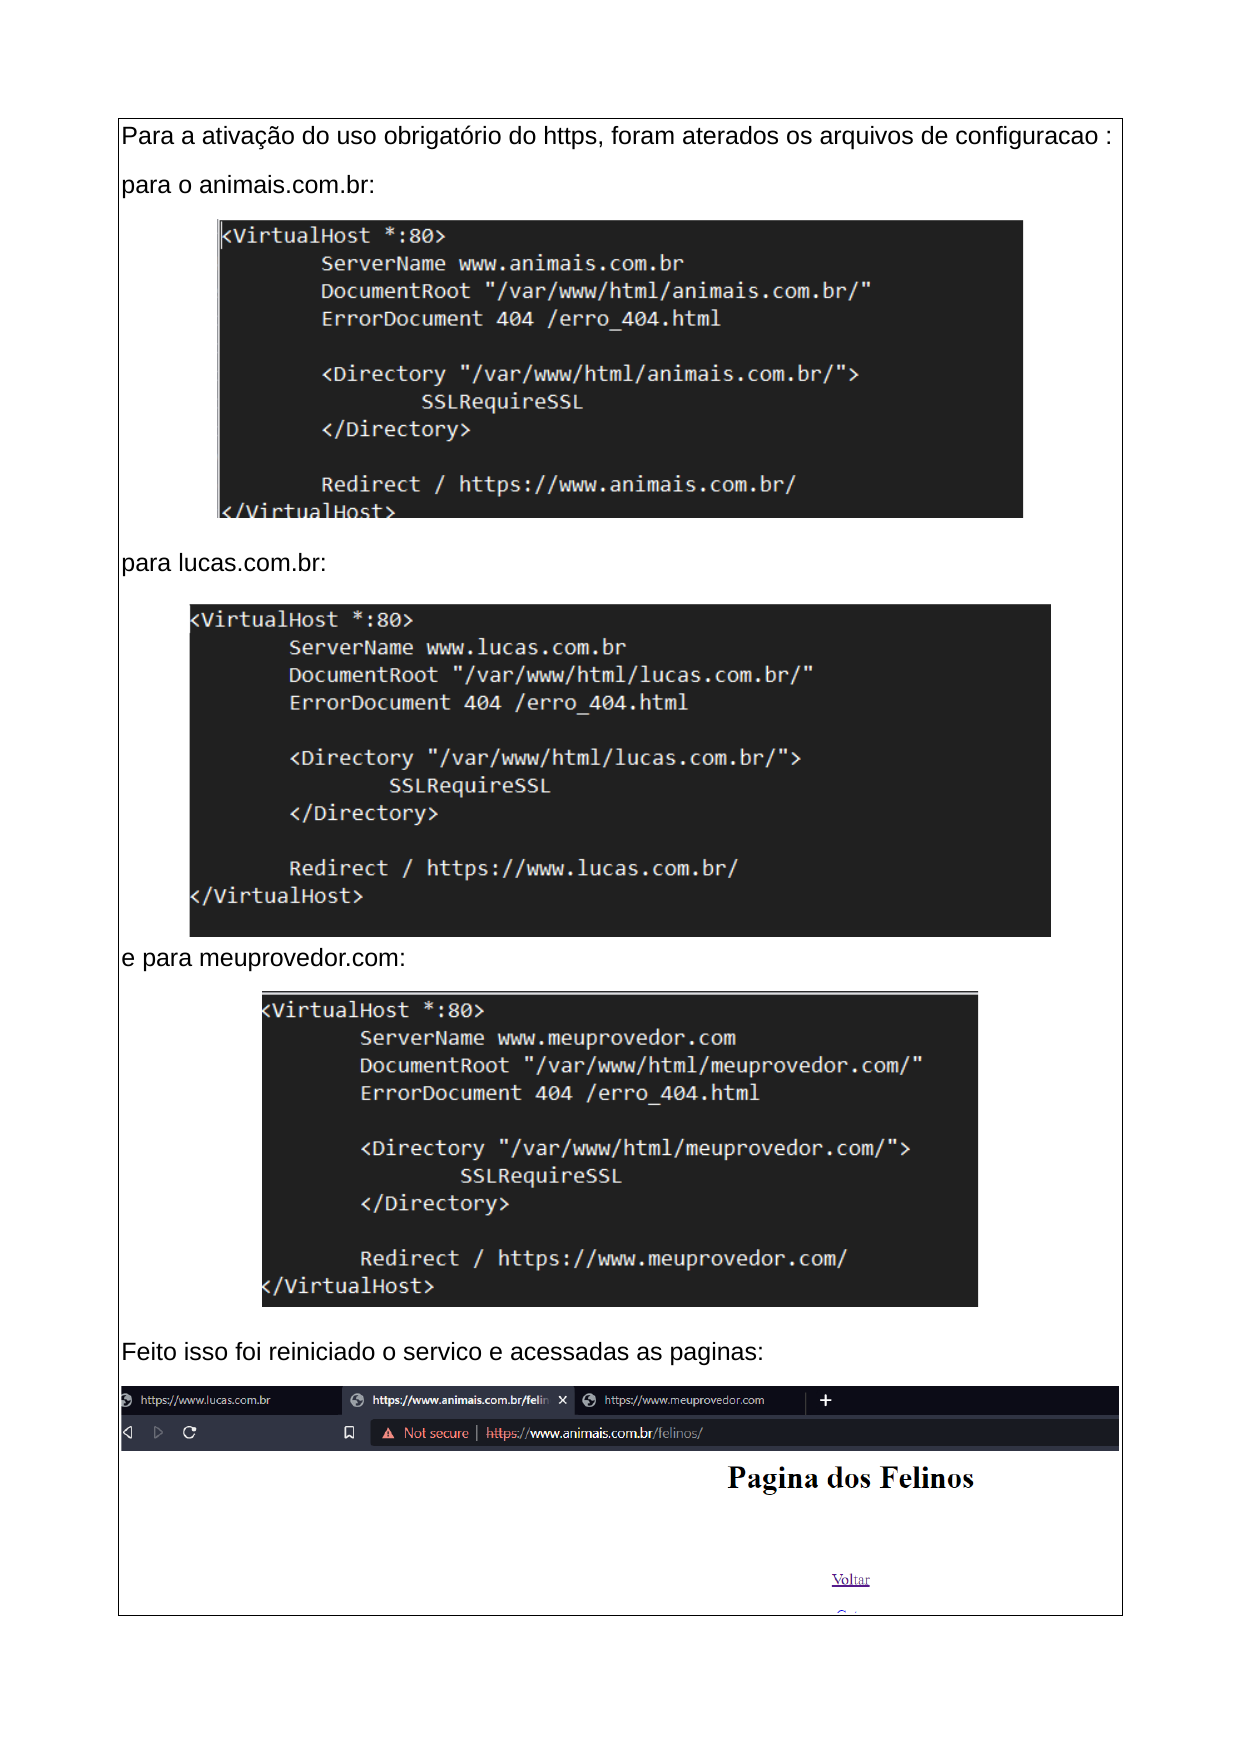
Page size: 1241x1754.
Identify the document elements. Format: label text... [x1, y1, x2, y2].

picture [262, 991, 979, 1307]
text e para meuprovedor.com: [119, 939, 1122, 971]
text Feito isso foi reiniciado o servico e acessadas as paginas: [119, 1334, 1122, 1366]
picture [189, 604, 1051, 937]
text para o animais.com.br: [119, 167, 1122, 199]
picture [121, 1386, 1119, 1613]
text para lucas.com.br: [119, 512, 1122, 577]
text Para a ativação do uso obrigatório do https, foram aterados os arquivos de configuracao : [119, 119, 1122, 150]
picture [217, 219, 1024, 518]
